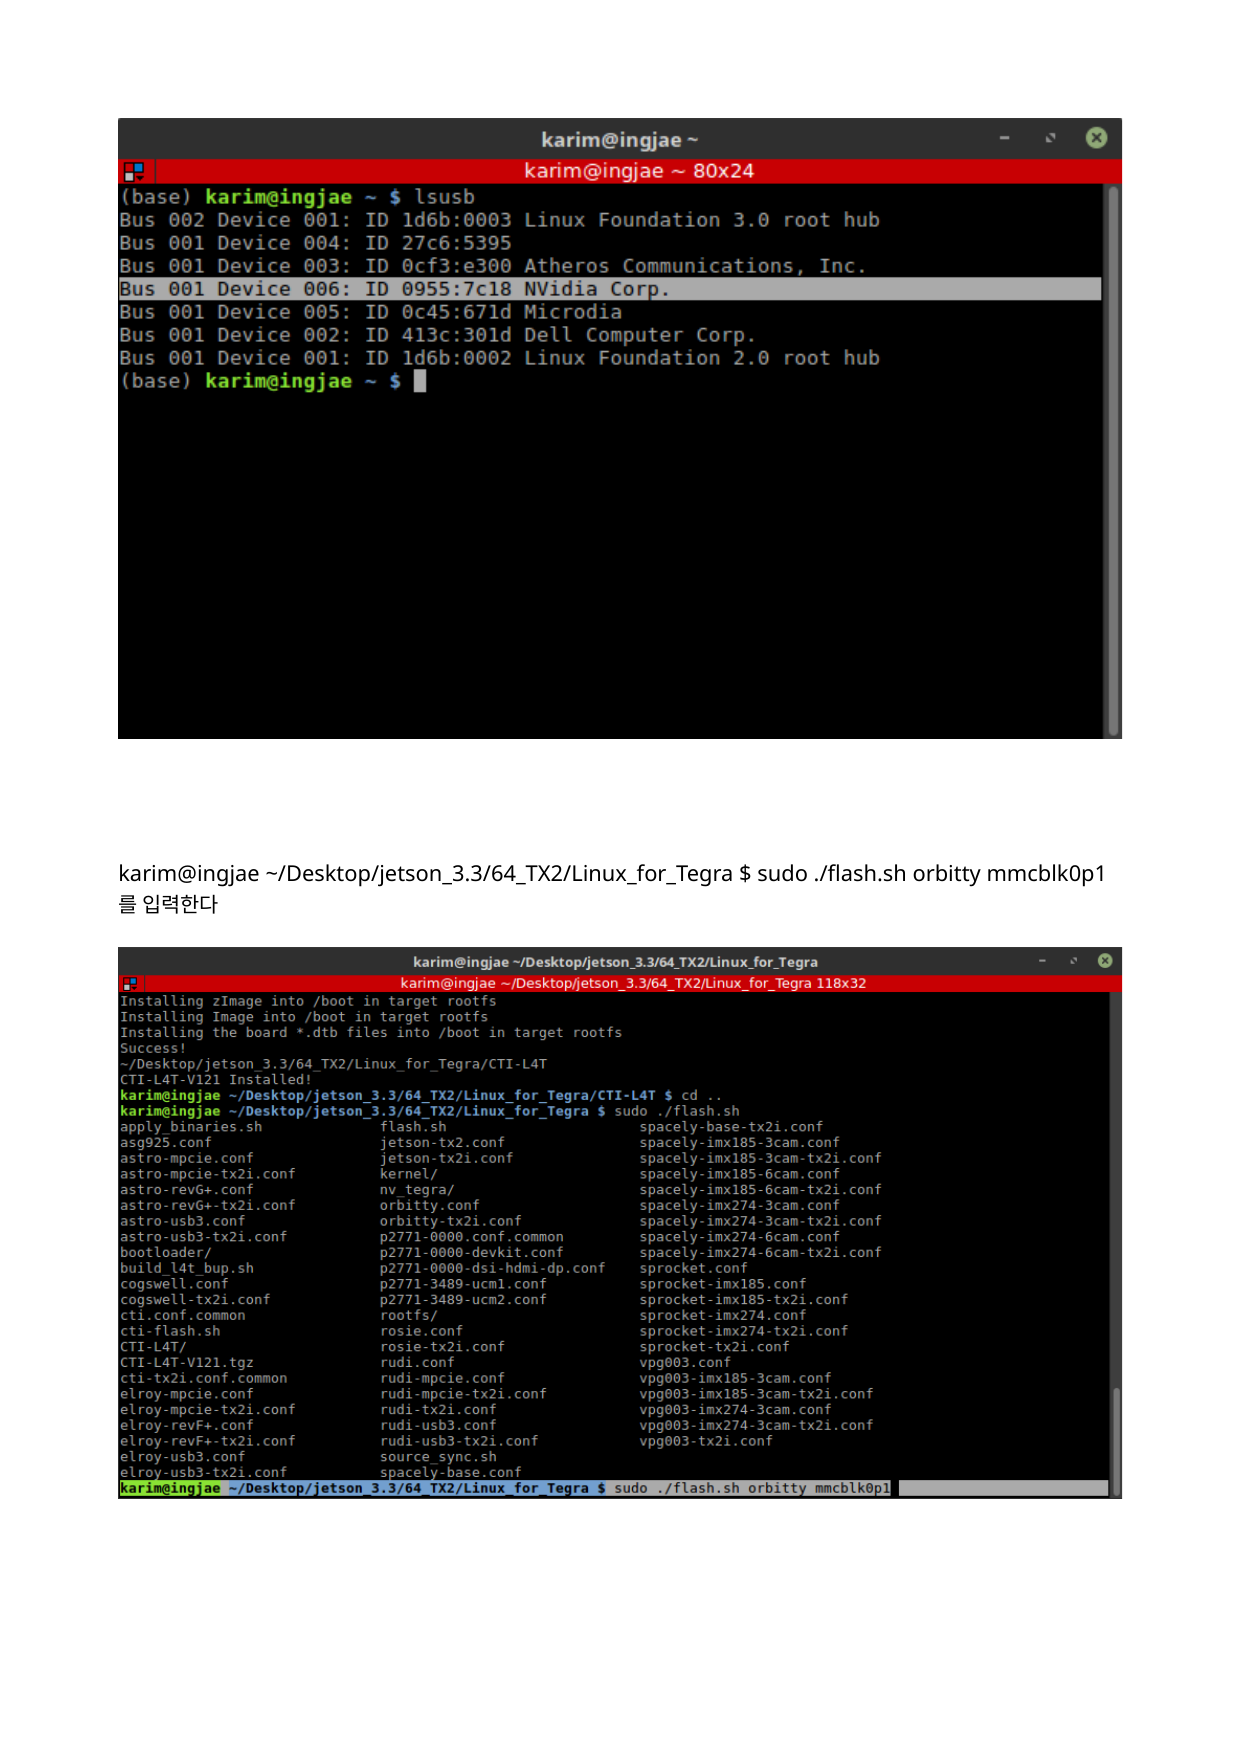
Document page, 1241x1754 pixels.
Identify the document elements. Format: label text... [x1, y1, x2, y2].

picture [118, 118, 1123, 739]
text 를 입력한다 [118, 888, 1122, 918]
picture [118, 947, 1123, 1499]
text karim@ingjae ~/Desktop/jetson_3.3/64_TX2/Linux_for_Tegra $ sudo ./flash.sh orbitty mmcblk0p1 [118, 858, 1122, 888]
